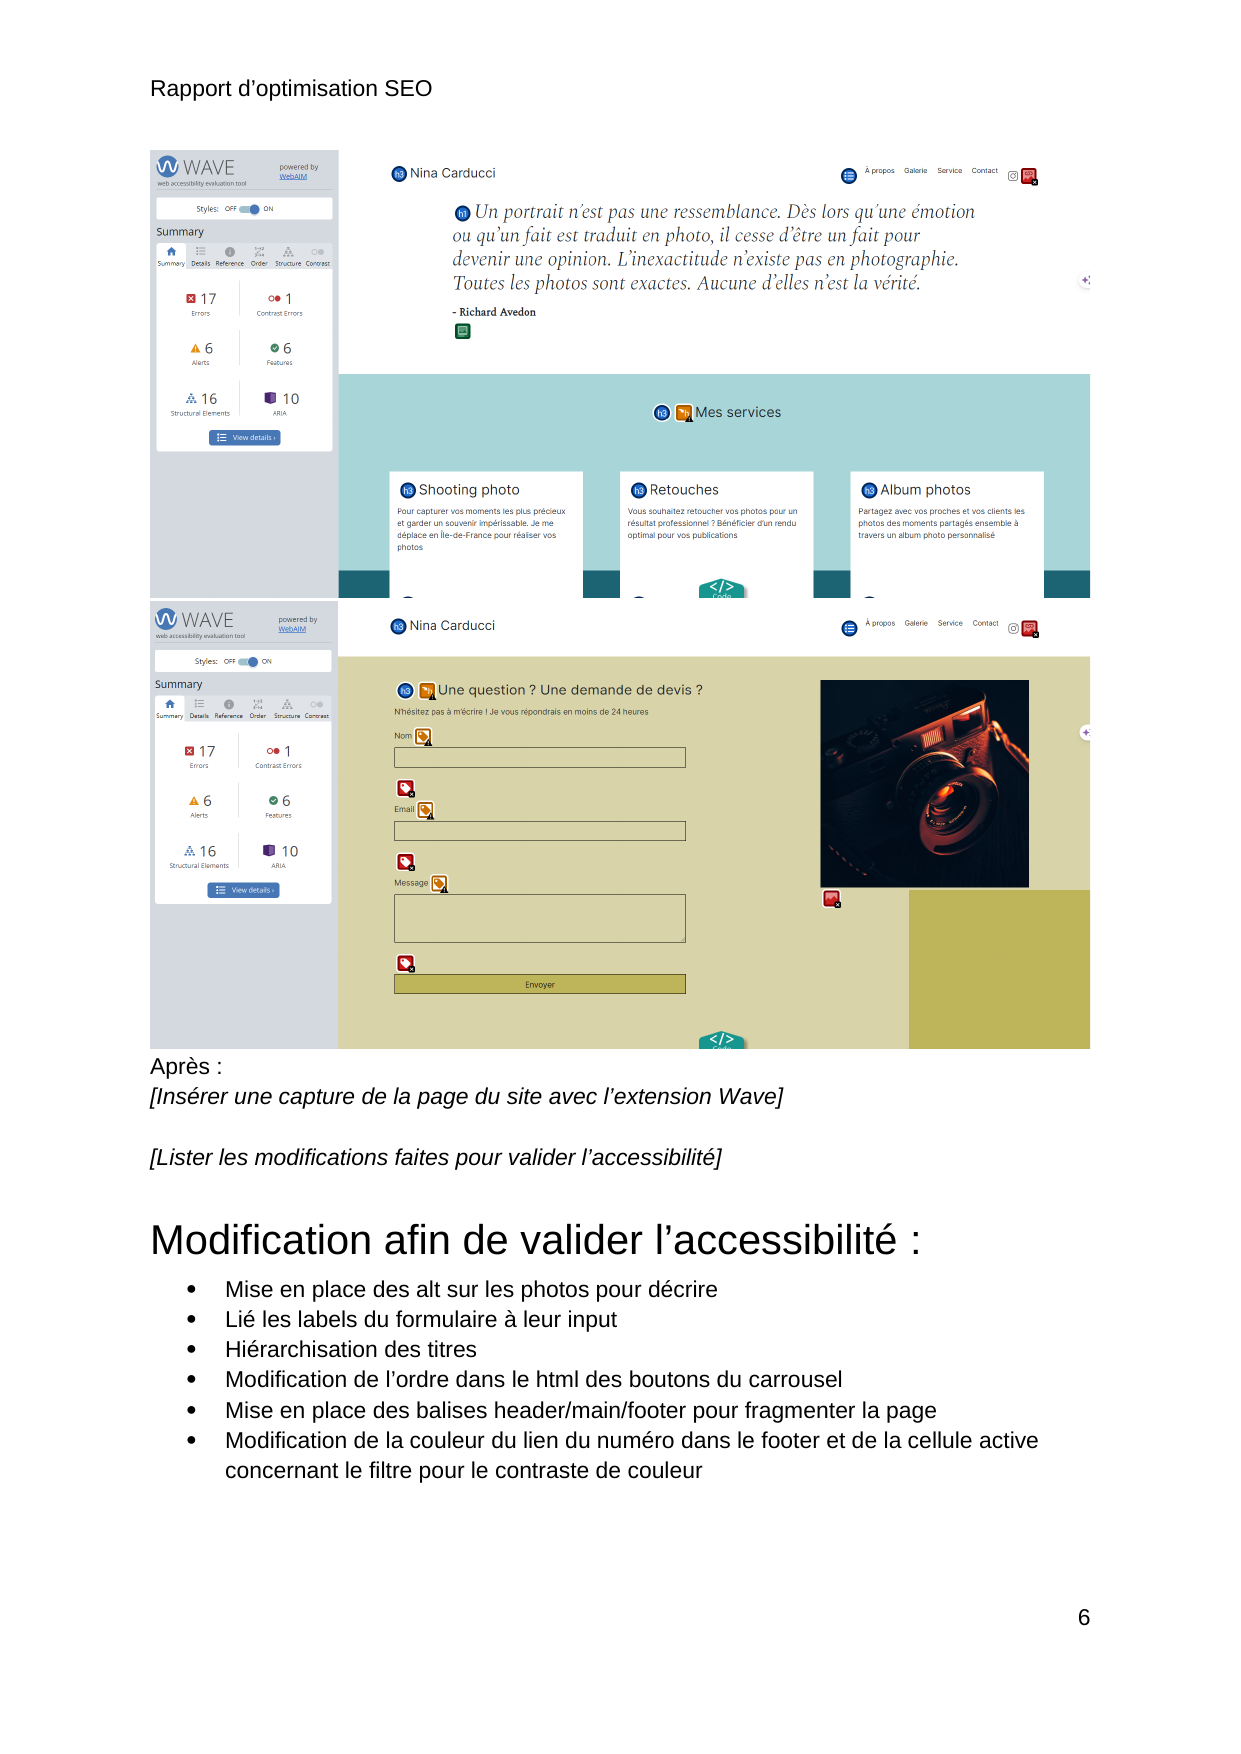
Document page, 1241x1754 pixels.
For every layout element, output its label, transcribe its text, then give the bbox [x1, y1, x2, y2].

text Après : [150, 1053, 1090, 1079]
subtitle Modification afin de valider l’accessibilité : [150, 1215, 1090, 1263]
list Hiérarchisation des titres [187, 1336, 1090, 1363]
text [Lister les modifications faites pour valider l’accessibilité] [150, 1143, 1090, 1170]
list Mise en place des balises header/main/footer pour fragmenter la page [187, 1397, 1090, 1423]
list Modification de la couleur du lien du numéro dans le footer et de la cellule active concernant le filtre pour le contraste de couleur [187, 1427, 1090, 1483]
text [Insérer une capture de la page du site avec l’extension Wave] [150, 1083, 1090, 1109]
list Modification de l’ordre dans le html des boutons du carrousel [187, 1366, 1090, 1393]
list Lié les labels du formulaire à leur input [187, 1306, 1090, 1332]
list Mise en place des alt sur les photos pour décrire [187, 1276, 1090, 1302]
